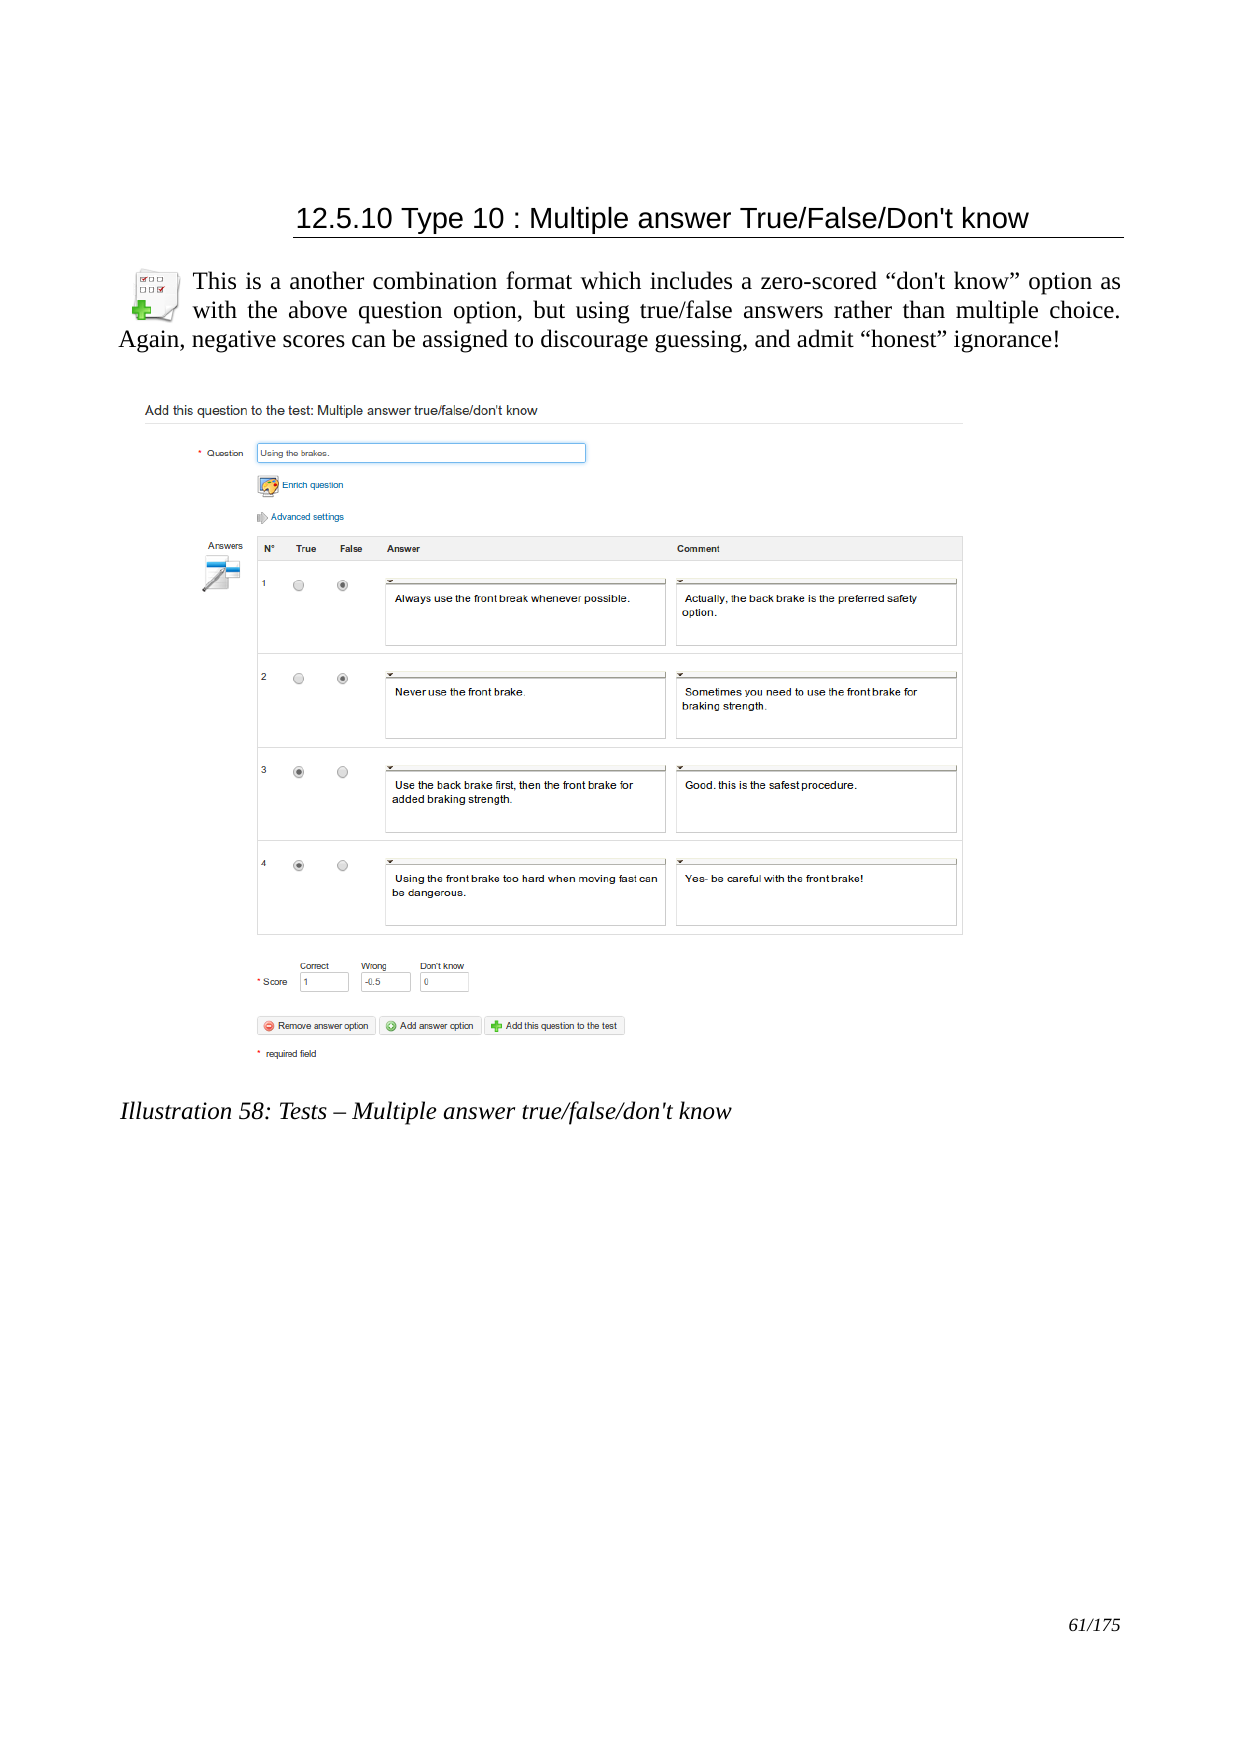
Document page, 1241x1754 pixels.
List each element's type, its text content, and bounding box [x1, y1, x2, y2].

picture [136, 399, 982, 1063]
picture [121, 264, 181, 324]
text Illustration 58: Tests – Multiple answer true/false/don't know [120, 1096, 1120, 1125]
text This is a another combination format which includes a zero-scored “don't know” option as with the above question option, but using true/false answers rather than multiple choice. Again, negative scores can be assigned to discourage guessing, and admit “honest” ignorance! [118, 266, 1122, 353]
subtitle Type 10 : Multiple answer True/False/Don't know [293, 201, 1124, 237]
